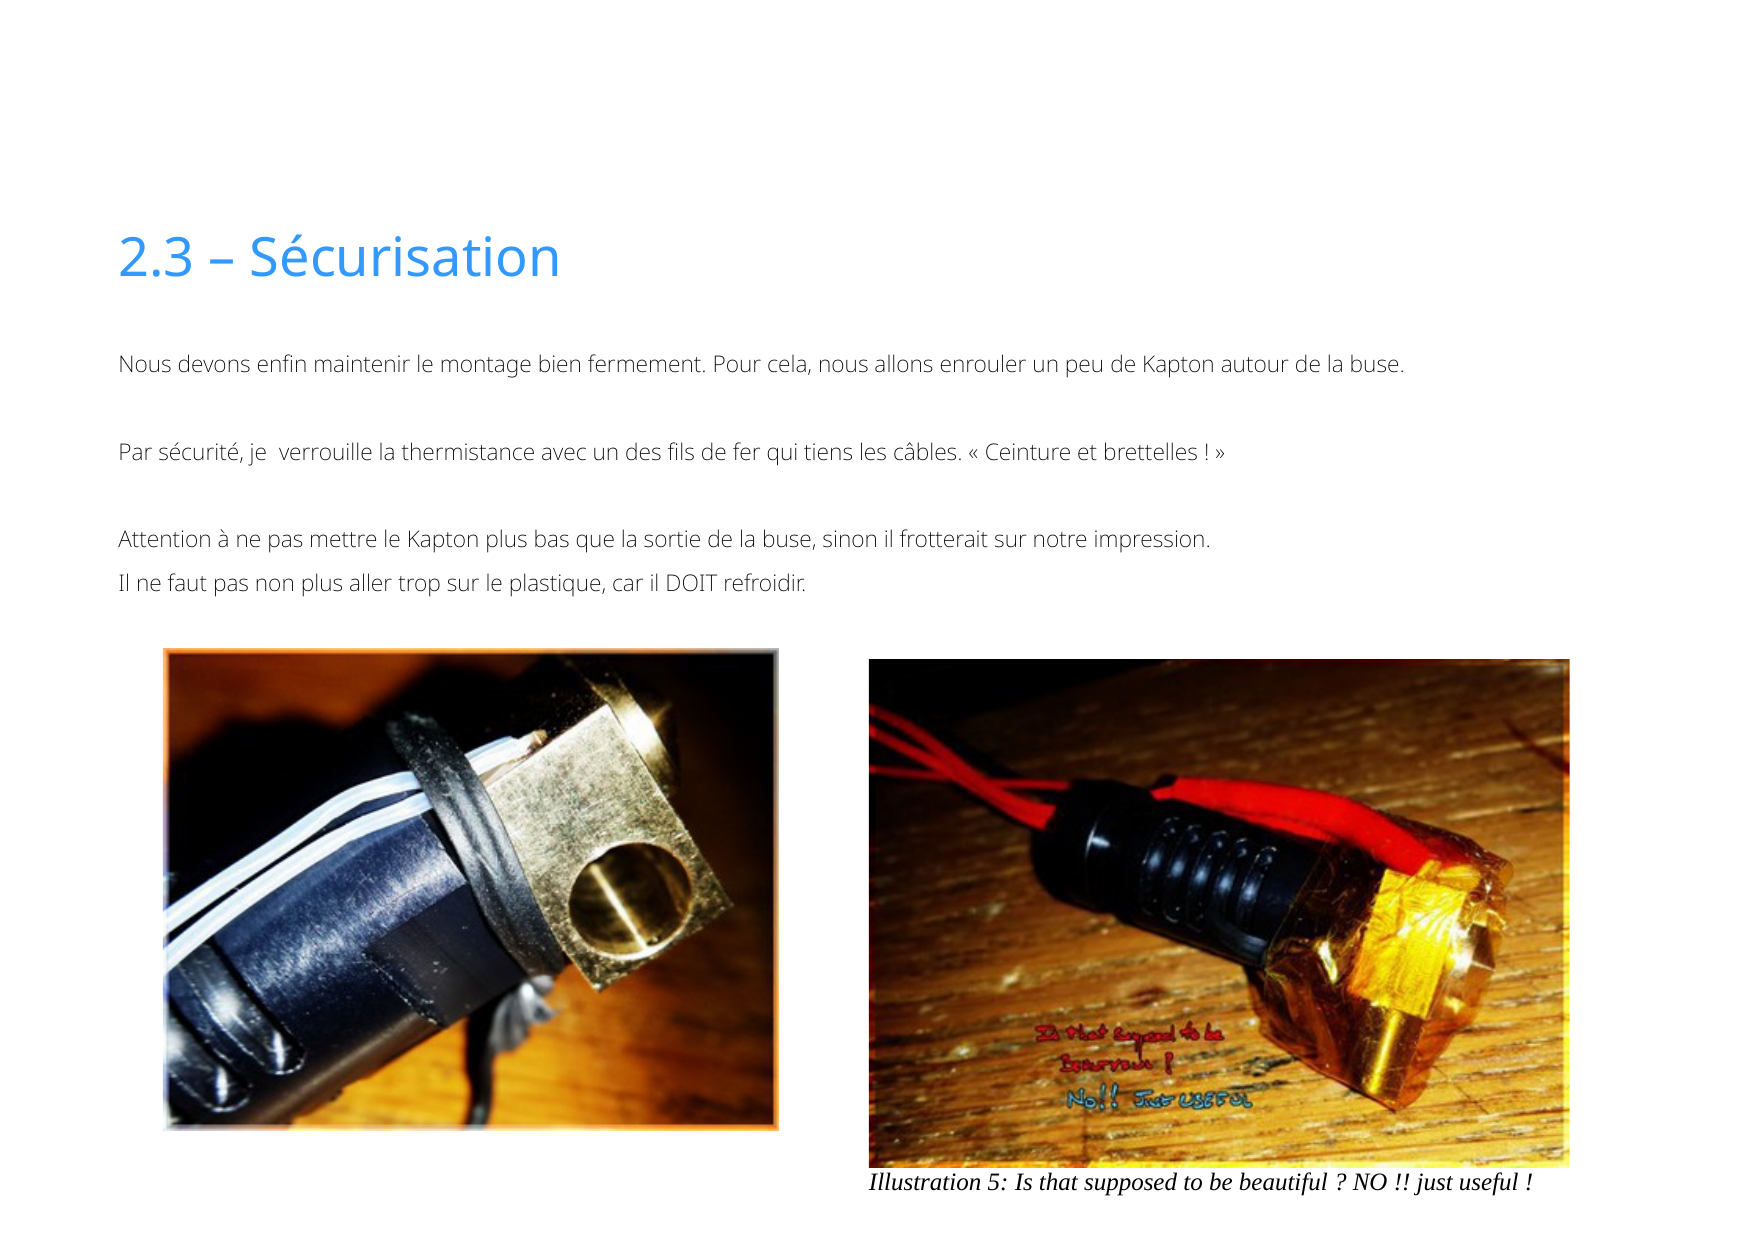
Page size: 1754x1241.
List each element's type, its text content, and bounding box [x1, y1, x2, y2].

picture [868, 659, 1570, 1168]
text Par sécurité, je verrouille la thermistance avec un des fils de fer qui tiens les câbles. « Ceinture et brettelles ! » [118, 436, 1636, 467]
text Illustration 5: Is that supposed to be beautiful ? NO !! just useful ! [869, 1168, 1570, 1196]
text Nous devons enfin maintenir le montage bien fermement. Pour cela, nous allons enrouler un peu de Kapton autour de la buse. [118, 348, 1636, 379]
text Il ne faut pas non plus aller trop sur le plastique, car il DOIT refroidir. [118, 567, 1636, 598]
picture [162, 648, 779, 1131]
text Attention à ne pas mettre le Kapton plus bas que la sortie de la buse, sinon il frotterait sur notre impression. [118, 523, 1636, 554]
subtitle 2.3 – Sécurisation [118, 218, 1636, 292]
